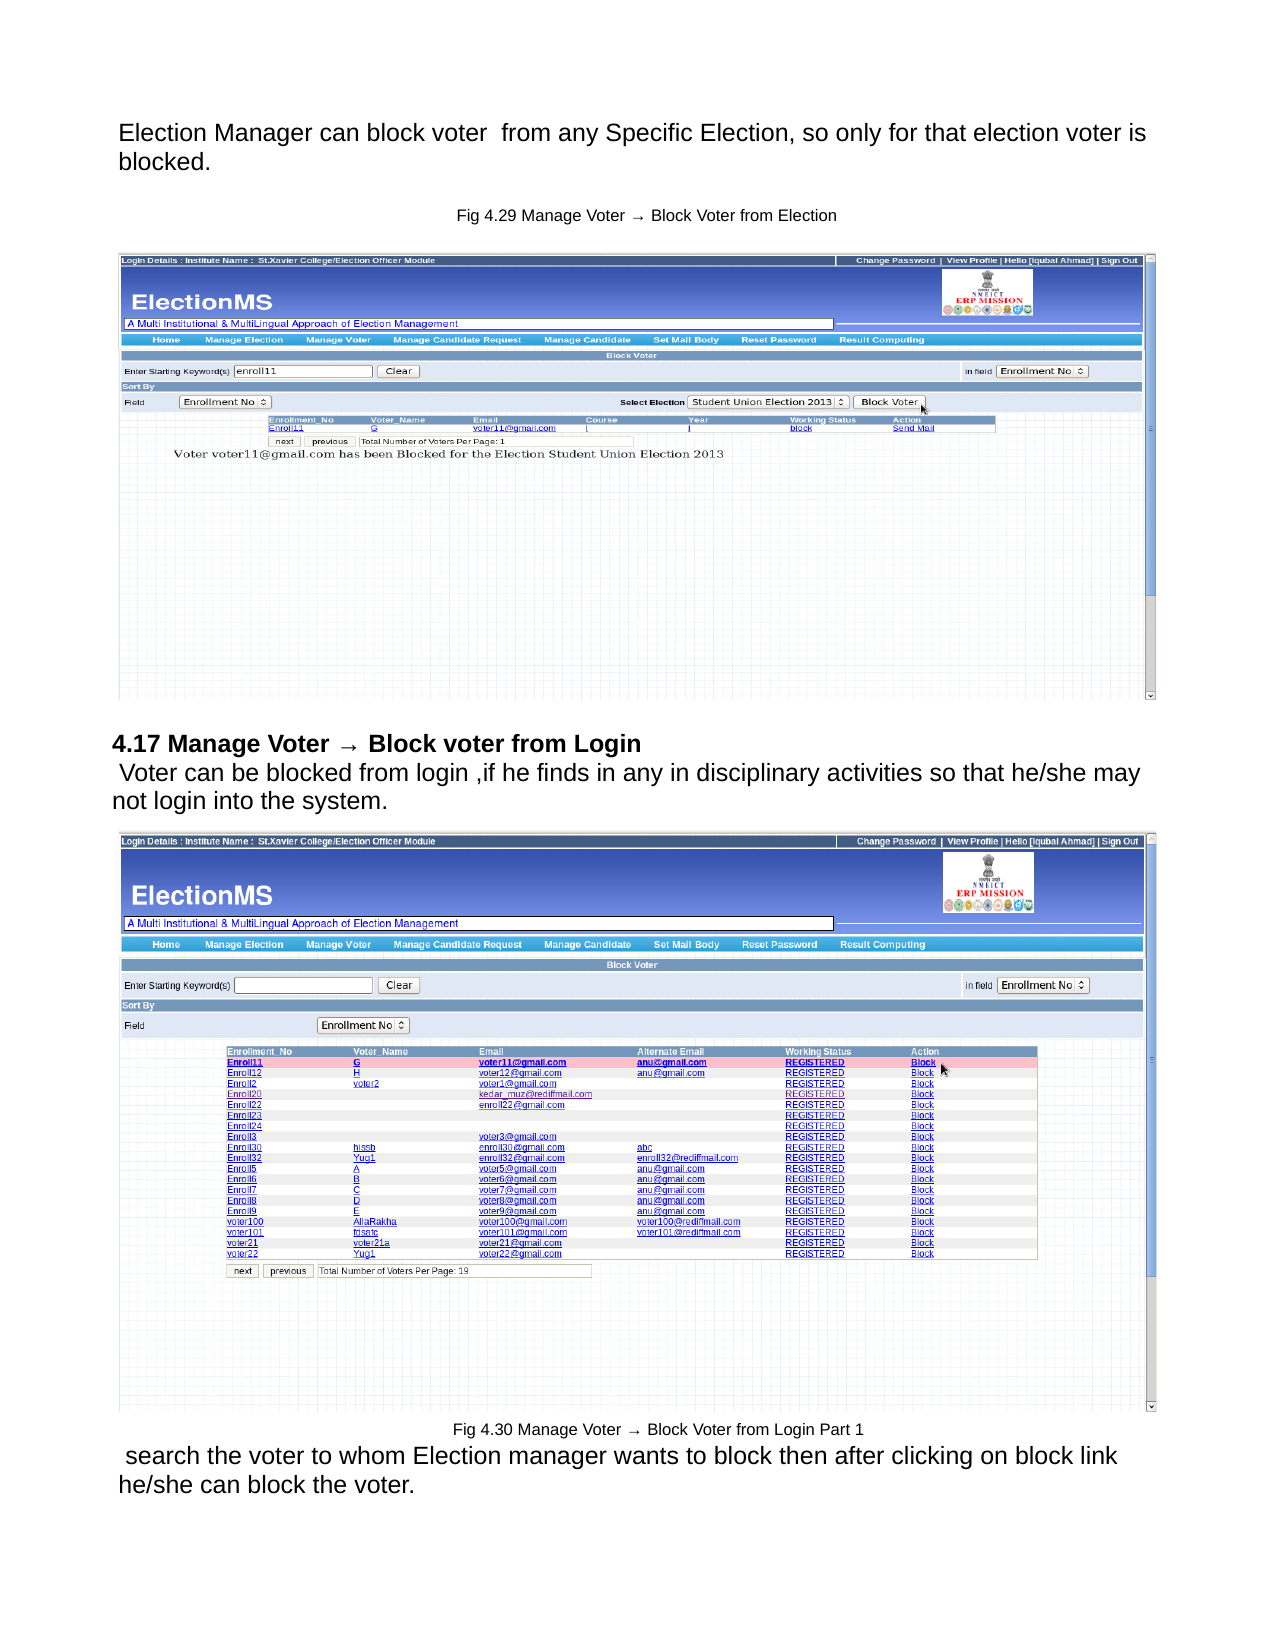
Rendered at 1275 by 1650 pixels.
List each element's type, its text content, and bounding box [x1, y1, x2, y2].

picture [118, 829, 1157, 1412]
text Fig 4.29 Manage Voter → Block Voter from Election [118, 204, 1157, 225]
text Fig 4.30 Manage Voter → Block Voter from Login Part 1 [118, 1412, 1157, 1441]
text Election Manager can block voter from any Specific Election, so only for that election voter is blocked. [118, 118, 1157, 176]
picture [118, 251, 1156, 700]
text search the voter to whom Election manager wants to block then after clicking on block link he/she can block the voter. [118, 1441, 1157, 1498]
text 4.17 Manage Voter → Block voter from Login [112, 729, 1157, 757]
text [118, 815, 1157, 829]
text Voter can be blocked from login ,if he finds in any in disciplinary activities so that he/she may not login into the system. [112, 757, 1157, 815]
